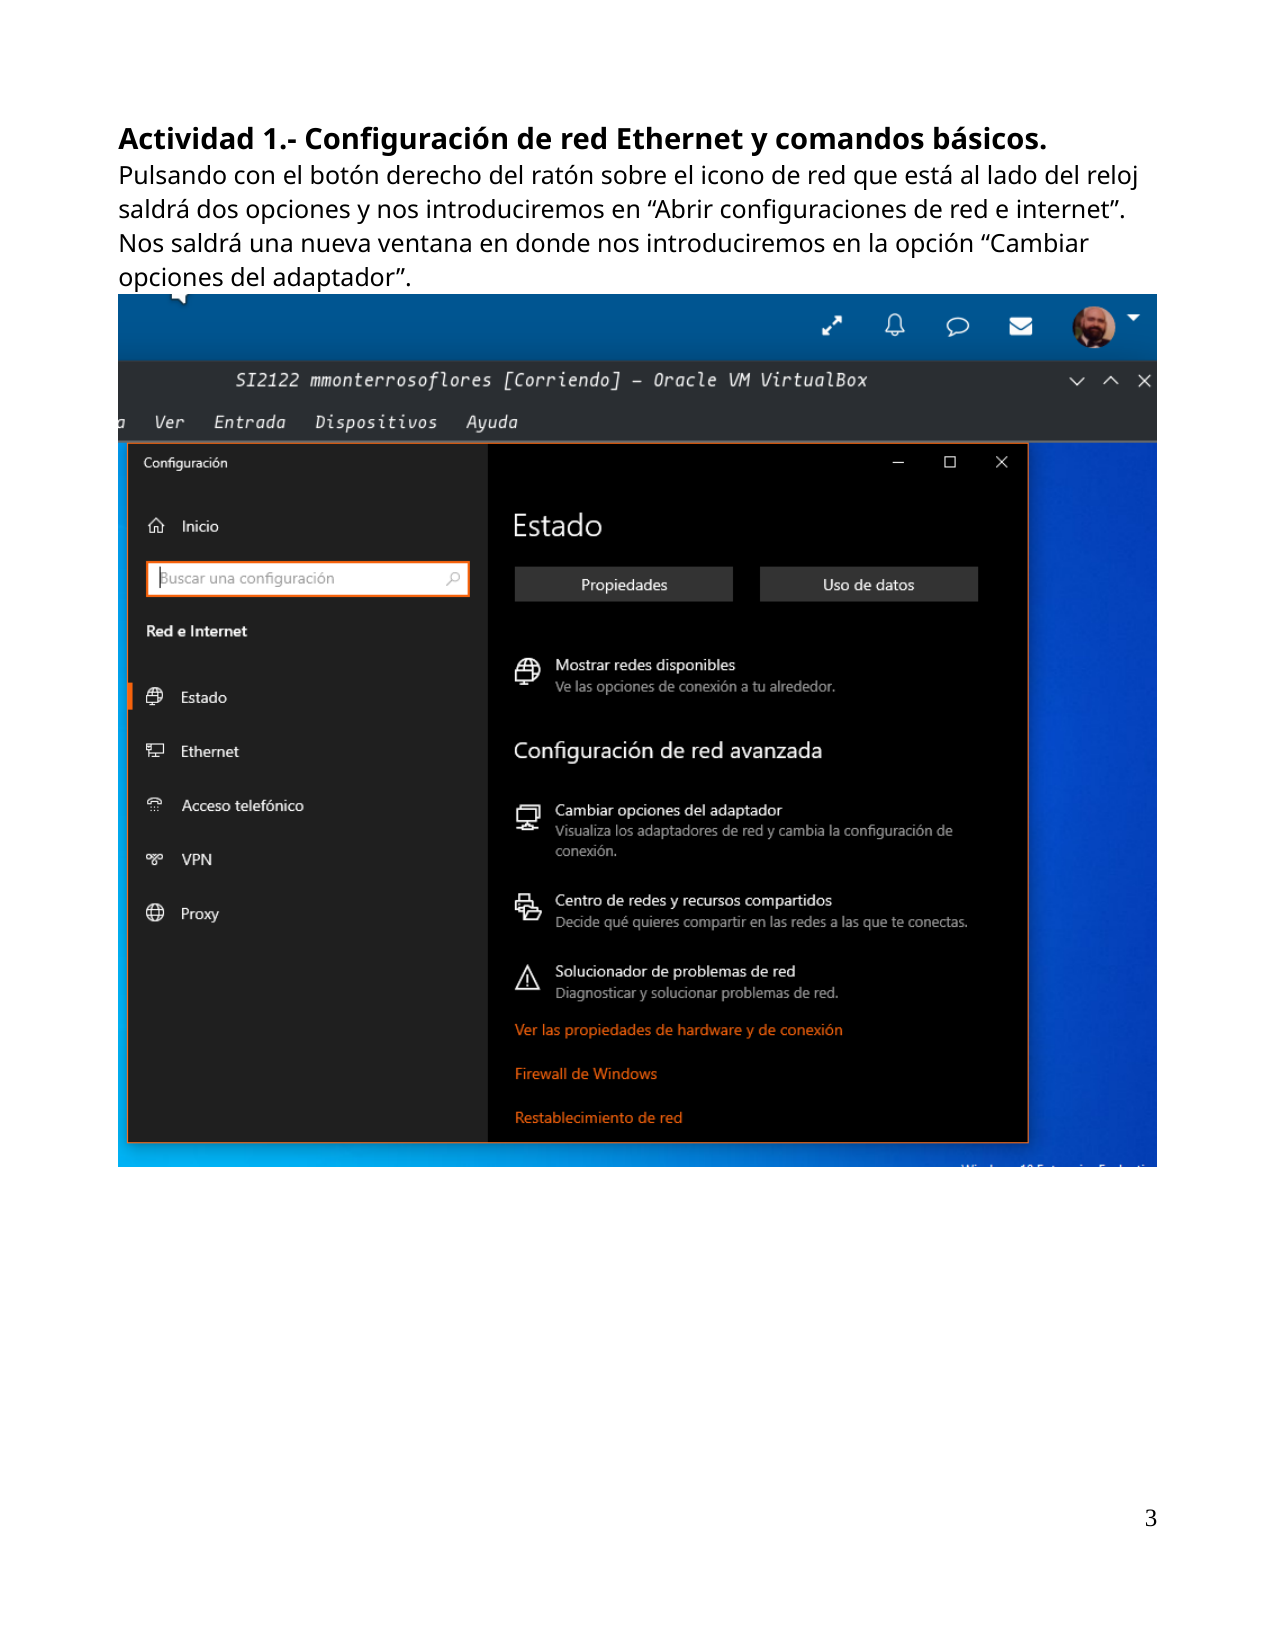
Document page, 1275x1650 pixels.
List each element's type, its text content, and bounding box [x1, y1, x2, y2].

text Nos saldrá una nueva ventana en donde nos introduciremos en la opción “Cambiar opciones del adaptador”. [118, 226, 1157, 294]
text Actividad 1.- Configuración de red Ethernet y comandos básicos. [118, 118, 1157, 158]
picture [118, 294, 1157, 1167]
text Pulsando con el botón derecho del ratón sobre el icono de red que está al lado del reloj saldrá dos opciones y nos introduciremos en “Abrir configuraciones de red e internet”. [118, 158, 1157, 226]
table_header [118, 1167, 1157, 1195]
